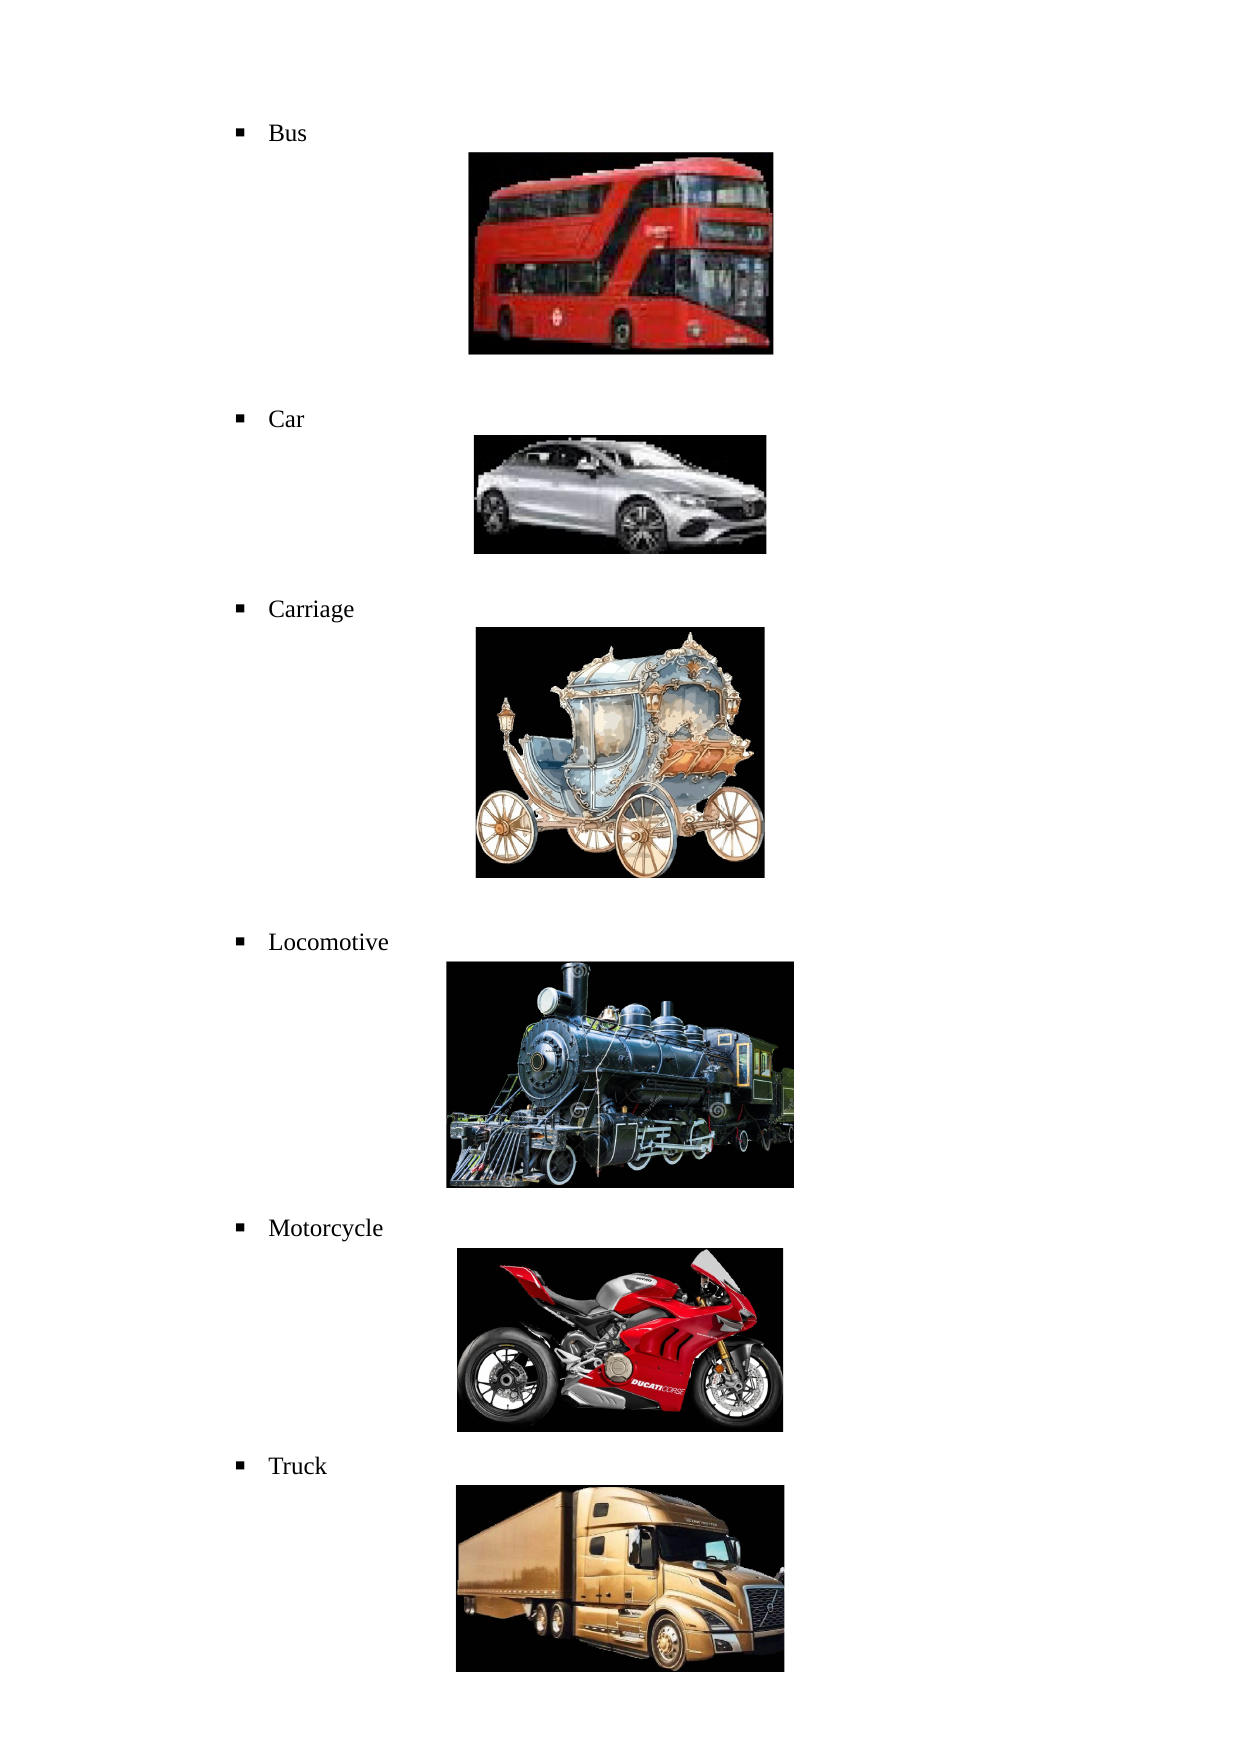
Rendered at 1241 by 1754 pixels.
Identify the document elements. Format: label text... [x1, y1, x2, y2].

picture [475, 627, 765, 878]
list Truck [231, 1451, 1122, 1480]
picture [446, 961, 794, 1188]
list Locomotive [231, 927, 1122, 956]
picture [467, 151, 774, 356]
picture [455, 1485, 785, 1673]
list Car [231, 404, 1122, 432]
picture [473, 435, 767, 554]
list Bus [231, 118, 1122, 147]
picture [457, 1248, 784, 1432]
list Motorcycle [231, 1213, 1122, 1242]
list Carriage [231, 594, 1122, 623]
